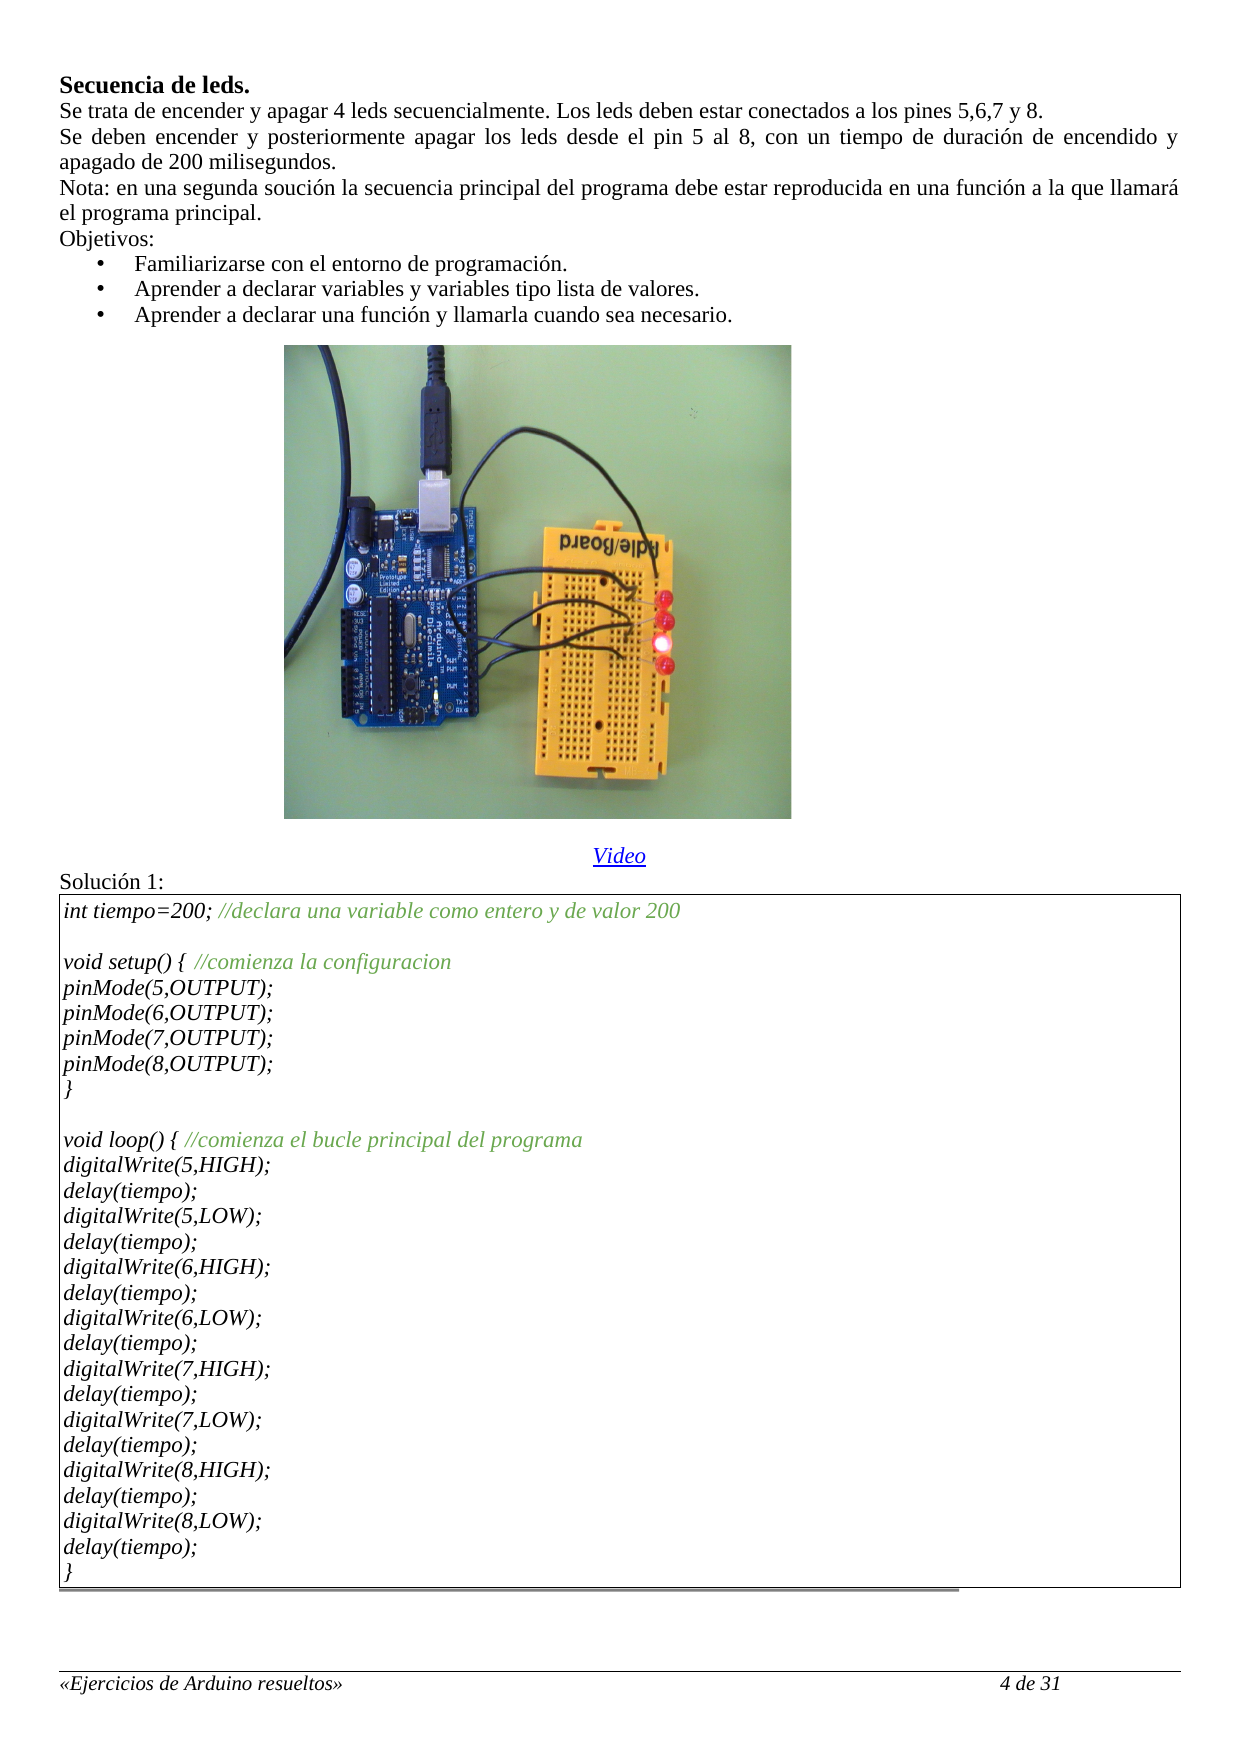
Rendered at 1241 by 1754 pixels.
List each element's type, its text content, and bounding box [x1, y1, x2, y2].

picture [284, 345, 792, 819]
text pinMode(8,OUTPUT); [276, 1047, 1180, 1072]
text pinMode(7,OUTPUT); [276, 1021, 1180, 1047]
text Video [59, 843, 1181, 869]
text pinMode(5,OUTPUT); [60, 971, 1180, 996]
text delay(tiempo); [200, 1428, 1180, 1453]
text } [60, 1555, 1180, 1587]
text delay(tiempo); [200, 1530, 1180, 1555]
text pinMode(6,OUTPUT); [276, 996, 1180, 1021]
text int tiempo=200; //declara una variable como entero y de valor 200 [60, 895, 1180, 920]
list Familiarizarse con el entorno de programación. [568, 251, 1181, 276]
text Se trata de encender y apagar 4 leds secuencialmente. Los leds deben estar conectados a los pines 5,6,7 y 8. [59, 98, 1181, 124]
text void setup() { //comienza la configuracion [60, 945, 1180, 971]
text Nota: en una segunda soución la secuencia principal del programa debe estar reproducida en una función a la que llamará el programa principal. [262, 200, 1181, 226]
text Se deben encender y posteriormente apagar los leds desde el pin 5 al 8, con un tiempo de duración de encendido y apagado de 200 milisegundos. [337, 149, 1181, 175]
list Aprender a declarar una función y llamarla cuando sea necesario. [733, 302, 1181, 327]
text digitalWrite(7,HIGH); [200, 1352, 1180, 1377]
text } [74, 1072, 1180, 1098]
text digitalWrite(6,HIGH); [200, 1250, 1180, 1276]
text digitalWrite(6,LOW); [200, 1301, 1180, 1326]
text void loop() { //comienza el bucle principal del programa [60, 1123, 1180, 1148]
text digitalWrite(5,HIGH); [60, 1148, 1180, 1174]
list Aprender a declarar variables y variables tipo lista de valores. [701, 276, 1181, 302]
text Objetivos: [154, 226, 1181, 251]
text digitalWrite(8,HIGH); [60, 1453, 1180, 1479]
text delay(tiempo); [200, 1326, 1180, 1352]
text delay(tiempo); [200, 1377, 1180, 1403]
text Secuencia de leds. [250, 71, 1181, 98]
text delay(tiempo); [200, 1225, 1180, 1250]
text delay(tiempo); [200, 1479, 1180, 1504]
text delay(tiempo); [200, 1174, 1180, 1199]
text digitalWrite(5,LOW); [200, 1199, 1180, 1225]
text delay(tiempo); [60, 1276, 1180, 1301]
text digitalWrite(8,LOW); [200, 1504, 1180, 1530]
list Familiarizarse con el entorno de programación. [97, 251, 134, 276]
text digitalWrite(7,LOW); [200, 1403, 1180, 1428]
text Solución 1: [170, 869, 1181, 894]
